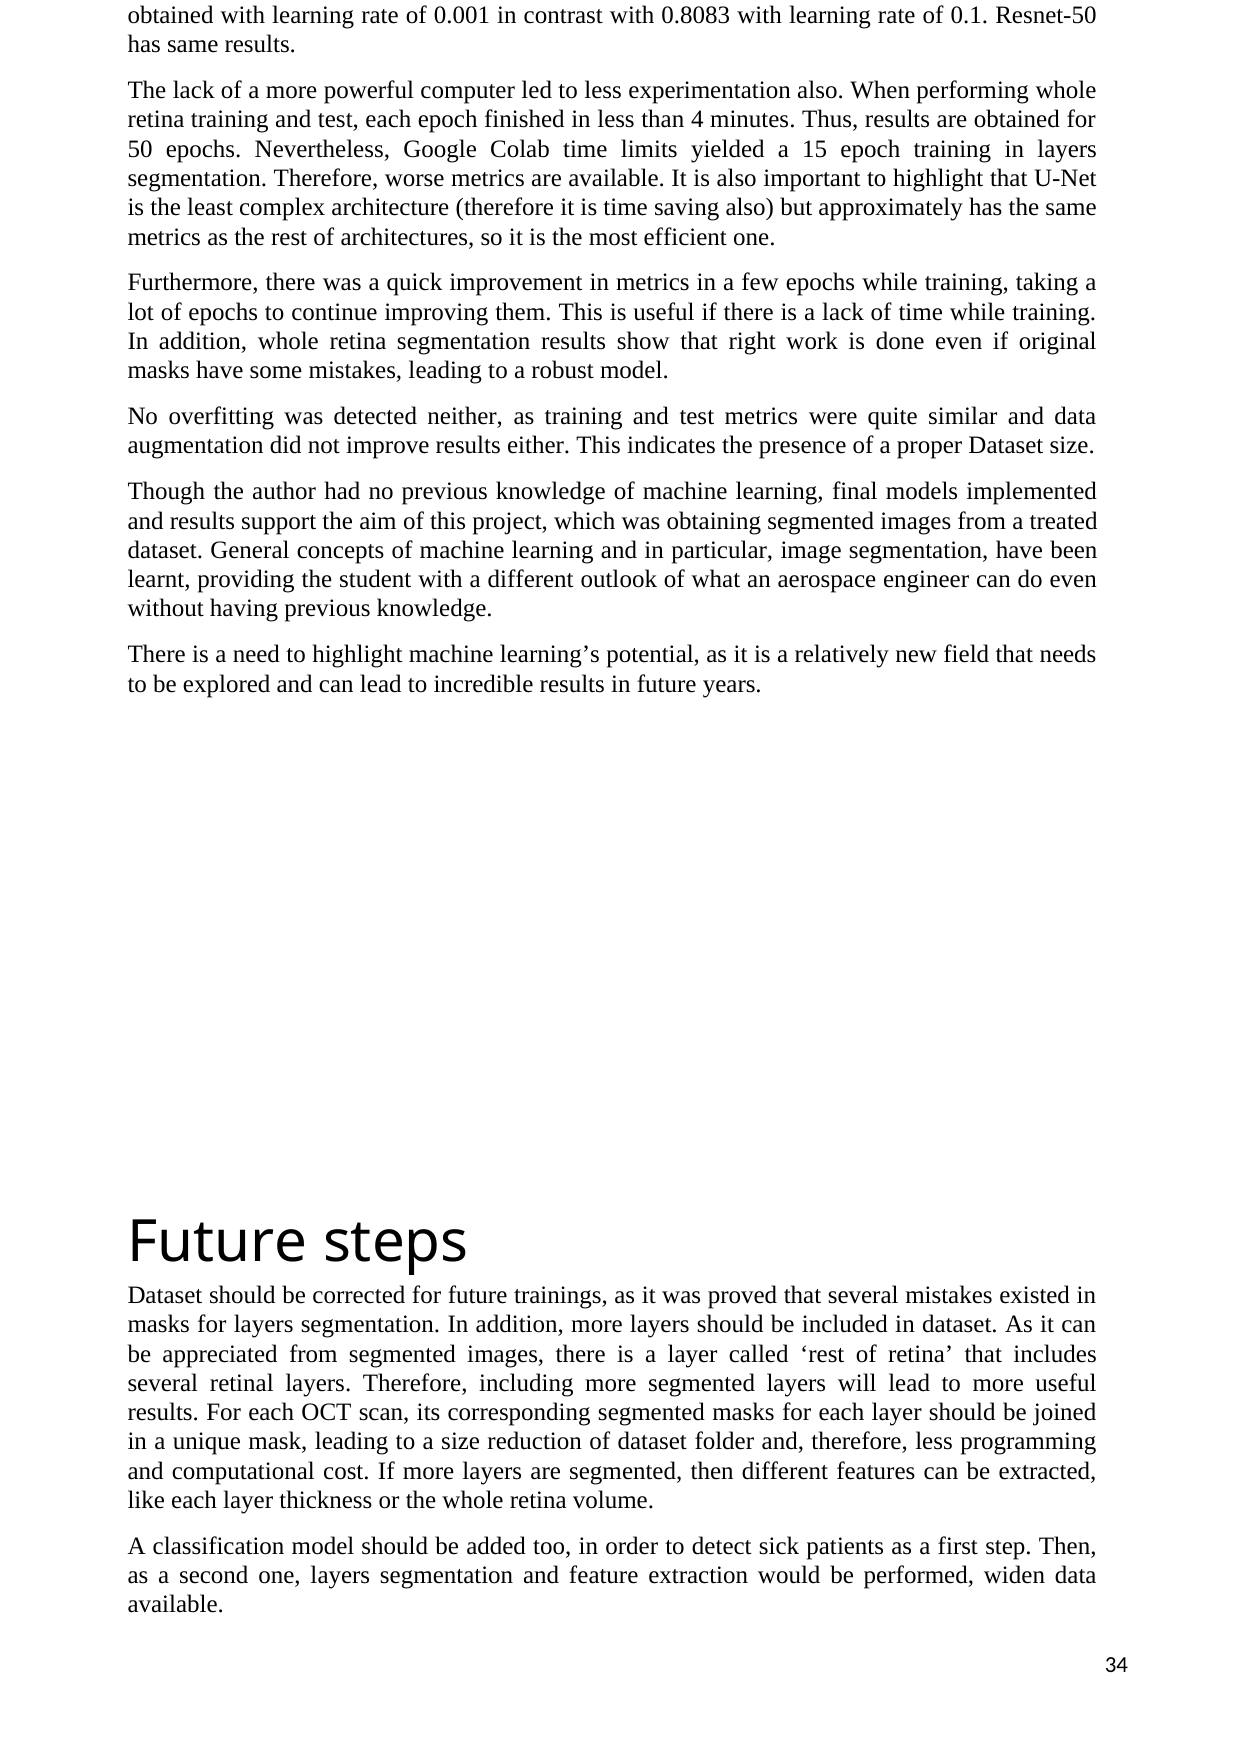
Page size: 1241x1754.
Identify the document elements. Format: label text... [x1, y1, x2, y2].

text obtained with learning rate of 0.001 in contrast with 0.8083 with learning rate of 0.1. Resnet-50 has same results. [127, 0, 1098, 58]
text Furthermore, there was a quick improvement in metrics in a few epochs while training, taking a lot of epochs to continue improving them. This is useful if there is a lack of time while training. In addition, whole retina segmentation results show that right work is done even if original masks have some mistakes, leading to a robust model. [127, 267, 1098, 384]
text Dataset should be corrected for future trainings, as it was proved that several mistakes existed in masks for layers segmentation. In addition, more layers should be included in dataset. As it can be appreciated from segmented images, there is a layer called ‘rest of retina’ that includes several retinal layers. Therefore, including more segmented layers will lead to more useful results. For each OCT scan, its corresponding segmented masks for each layer should be joined in a unique mask, leading to a size reduction of dataset folder and, therefore, less programming and computational cost. If more layers are segmented, then different features can be extracted, like each layer thickness or the whole retina volume. [127, 1280, 1098, 1514]
subtitle Future steps [127, 1199, 1098, 1278]
text A classification model should be added too, in order to detect sick patients as a first step. Then, as a second one, layers segmentation and feature extraction would be performed, widen data available. [127, 1531, 1098, 1618]
text No overfitting was detected neither, as training and test metrics were quite similar and data augmentation did not improve results either. This indicates the presence of a proper Dataset size. [127, 401, 1098, 459]
text There is a need to highlight machine learning’s potential, as it is a relatively new field that needs to be explored and can lead to incredible results in future years. [127, 639, 1098, 697]
text Though the author had no previous knowledge of machine learning, final models implemented and results support the aim of this project, which was obtaining segmented images from a treated dataset. General concepts of machine learning and in particular, image segmentation, have been learnt, providing the student with a different outlook of what an aerospace engineer can do even without having previous knowledge. [127, 476, 1098, 622]
text The lack of a more powerful computer led to less experimentation also. When performing whole retina training and test, each epoch finished in less than 4 minutes. Thus, results are obtained for 50 epochs. Nevertheless, Google Colab time limits yielded a 15 epoch training in layers segmentation. Therefore, worse metrics are available. It is also important to highlight that U-Net is the least complex architecture (therefore it is time saving also) but approximately has the same metrics as the rest of architectures, so it is the most efficient one. [127, 75, 1098, 250]
